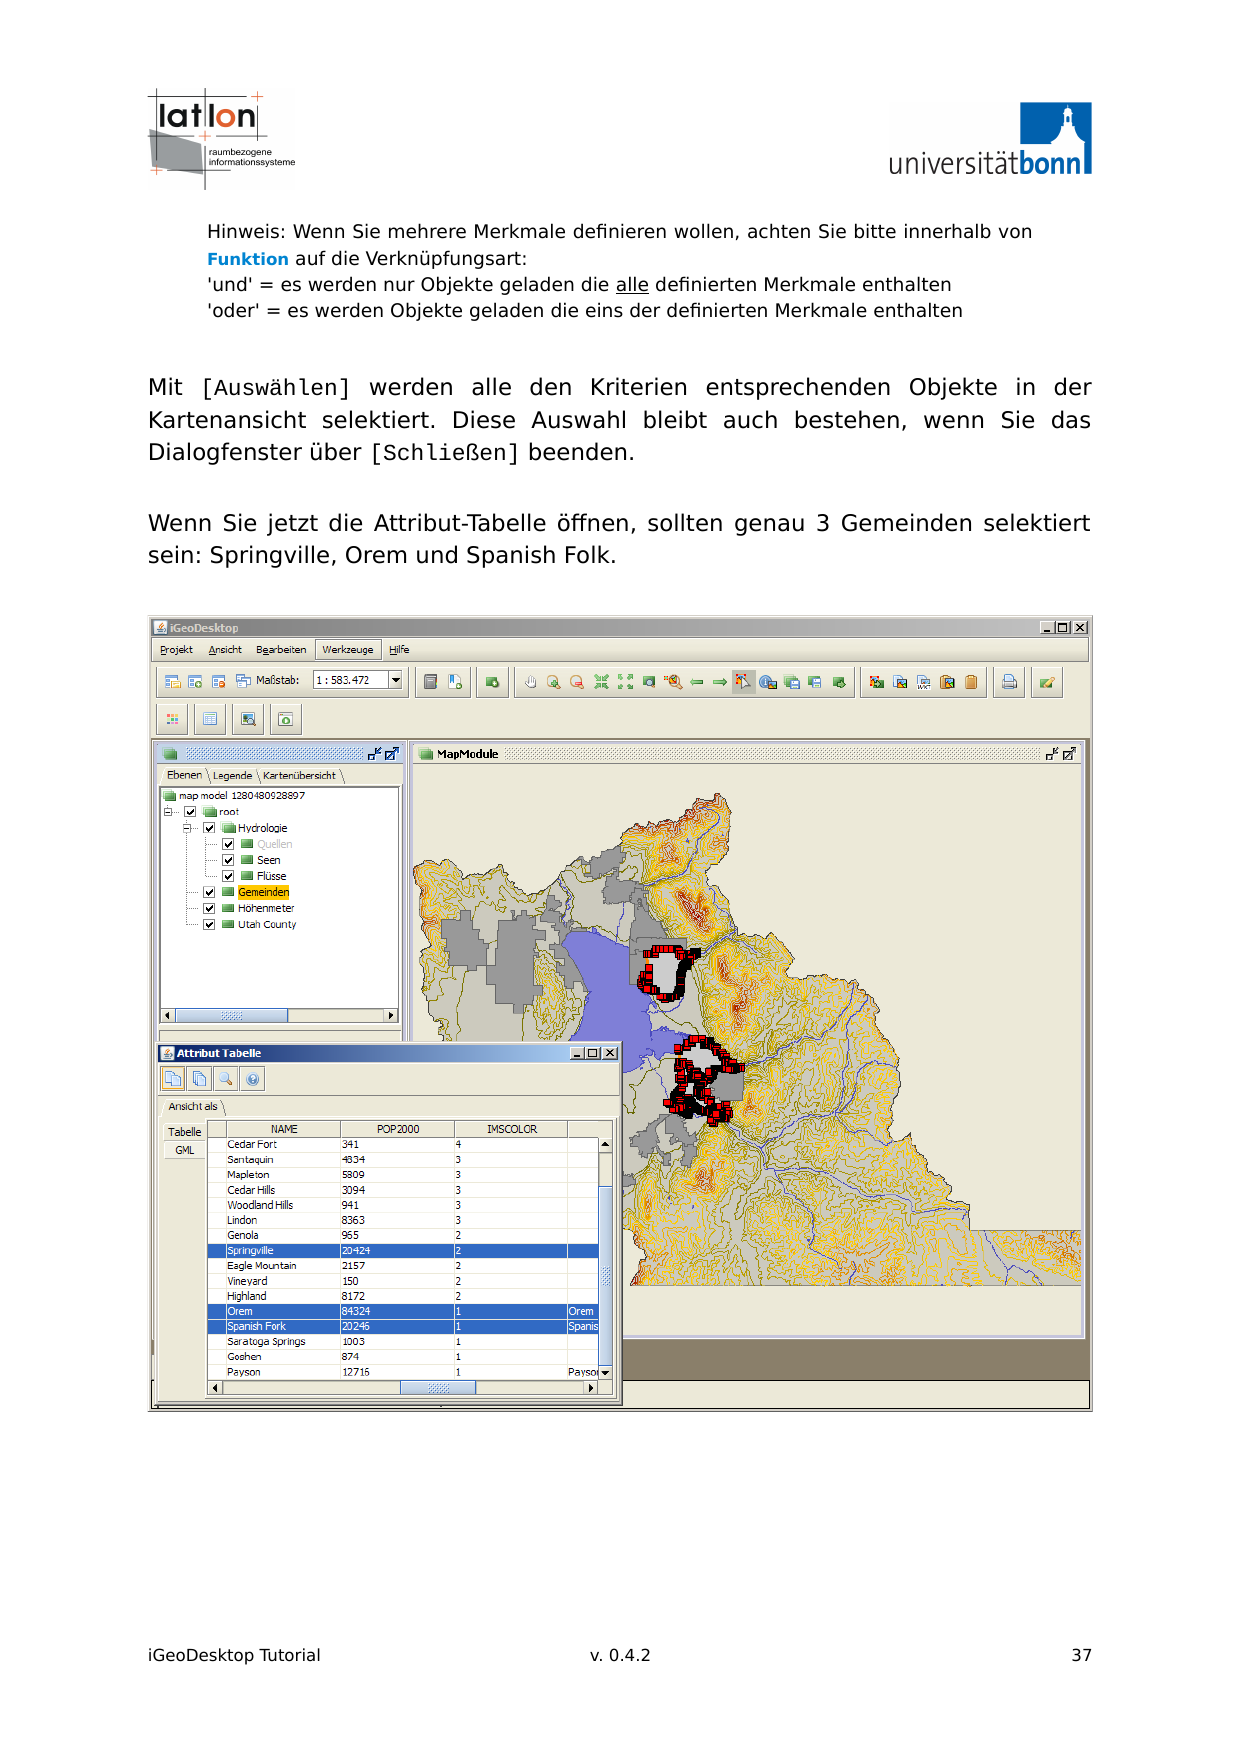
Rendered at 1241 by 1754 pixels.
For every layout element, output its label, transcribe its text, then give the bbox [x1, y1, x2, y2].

picture [889, 102, 1093, 174]
picture [147, 88, 295, 190]
text Wenn Sie jetzt die Attribut-Tabelle öffnen, sollten genau 3 Gemeinden selektiert sein: Springville, Orem und Spanish Folk. [148, 510, 1092, 569]
text Hinweis: Wenn Sie mehrere Merkmale definieren wollen, achten Sie bitte innerhalb von Funktion auf die Verknüpfungsart: 'und' = es werden nur Objekte geladen die alle definierten Merkmale enthalten 'oder' = es werden Objekte geladen die eins der definierten Merkmale enthalten [207, 221, 1033, 322]
picture [147, 615, 1093, 1412]
text Mit [Auswählen] werden alle den Kriterien entsprechenden Objekte in der Kartenansicht selektiert. Diese Auswahl bleibt auch bestehen, wenn Sie das Dialogfenster über [Schließen] beenden. [148, 374, 1092, 468]
